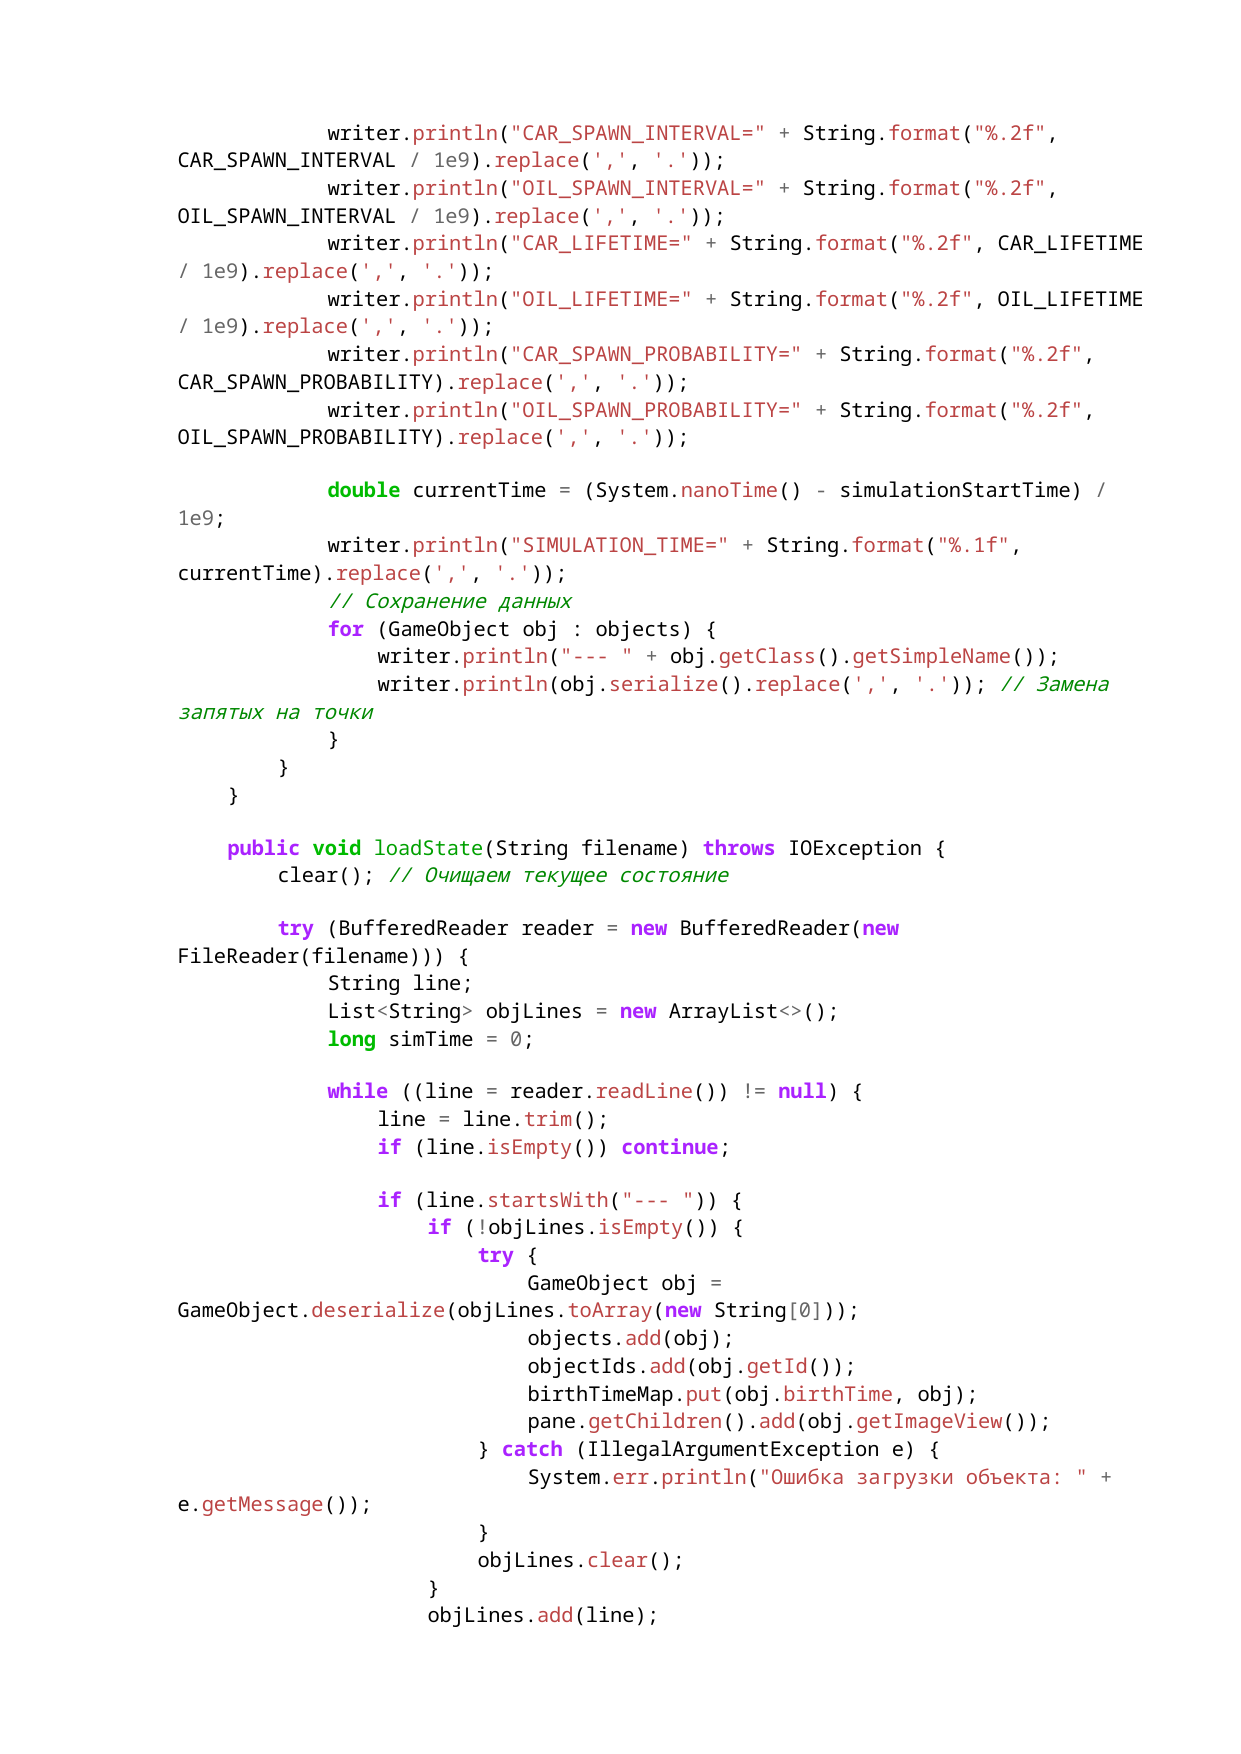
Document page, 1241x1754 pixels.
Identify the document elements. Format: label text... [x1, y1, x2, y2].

text } [177, 780, 1152, 808]
text writer.println("CAR_SPAWN_PROBABILITY=" + String.format("%.2f", CAR_SPAWN_PROBABILITY).replace(',', '.')); [177, 340, 1152, 395]
text } [177, 725, 1152, 753]
text System.err.println("Ошибка загрузки объекта: " + e.getMessage()); [177, 1462, 1152, 1518]
text writer.println("OIL_SPAWN_INTERVAL=" + String.format("%.2f", OIL_SPAWN_INTERVAL / 1e9).replace(',', '.')); [177, 173, 1152, 229]
text while ((line = reader.readLine()) != null) { [177, 1077, 1152, 1105]
text clear(); // Очищаем текущее состояние [177, 861, 1152, 888]
text objectIds.add(obj.getId()); [177, 1351, 1152, 1379]
text if (line.isEmpty()) continue; [177, 1132, 1152, 1160]
text } [177, 1518, 1152, 1545]
text birthTimeMap.put(obj.birthTime, obj); [177, 1379, 1152, 1407]
text // Сохранение данных [177, 586, 1152, 614]
text writer.println("CAR_SPAWN_INTERVAL=" + String.format("%.2f", CAR_SPAWN_INTERVAL / 1e9).replace(',', '.')); [177, 118, 1152, 173]
text } [177, 1573, 1152, 1601]
text writer.println("CAR_LIFETIME=" + String.format("%.2f", CAR_LIFETIME / 1e9).replace(',', '.')); [177, 229, 1152, 284]
text writer.println("--- " + obj.getClass().getSimpleName()); [177, 642, 1152, 669]
text objects.add(obj); [177, 1324, 1152, 1351]
text writer.println("OIL_LIFETIME=" + String.format("%.2f", OIL_LIFETIME / 1e9).replace(',', '.')); [177, 284, 1152, 340]
text writer.println("OIL_SPAWN_PROBABILITY=" + String.format("%.2f", OIL_SPAWN_PROBABILITY).replace(',', '.')); [177, 395, 1152, 451]
text if (line.startsWith("--- ")) { [177, 1185, 1152, 1213]
text objLines.add(line); [177, 1601, 1152, 1628]
text if (!objLines.isEmpty()) { [177, 1213, 1152, 1241]
text writer.println("SIMULATION_TIME=" + String.format("%.1f", currentTime).replace(',', '.')); [177, 531, 1152, 586]
text try { [177, 1241, 1152, 1268]
text } [177, 753, 1152, 780]
text String line; [177, 969, 1152, 997]
text line = line.trim(); [177, 1105, 1152, 1132]
text objLines.clear(); [177, 1545, 1152, 1573]
text GameObject obj = GameObject.deserialize(objLines.toArray(new String[0])); [177, 1268, 1152, 1324]
text List<String> objLines = new ArrayList<>(); [177, 997, 1152, 1024]
text pane.getChildren().add(obj.getImageView()); [177, 1407, 1152, 1434]
text long simTime = 0; [177, 1024, 1152, 1052]
text public void loadState(String filename) throws IOException { [177, 833, 1152, 861]
text writer.println(obj.serialize().replace(',', '.')); // Замена запятых на точки [177, 669, 1152, 725]
text try (BufferedReader reader = new BufferedReader(new FileReader(filename))) { [177, 913, 1152, 969]
text double currentTime = (System.nanoTime() - simulationStartTime) / 1e9; [177, 476, 1152, 531]
text for (GameObject obj : objects) { [177, 614, 1152, 642]
text } catch (IllegalArgumentException e) { [177, 1434, 1152, 1462]
